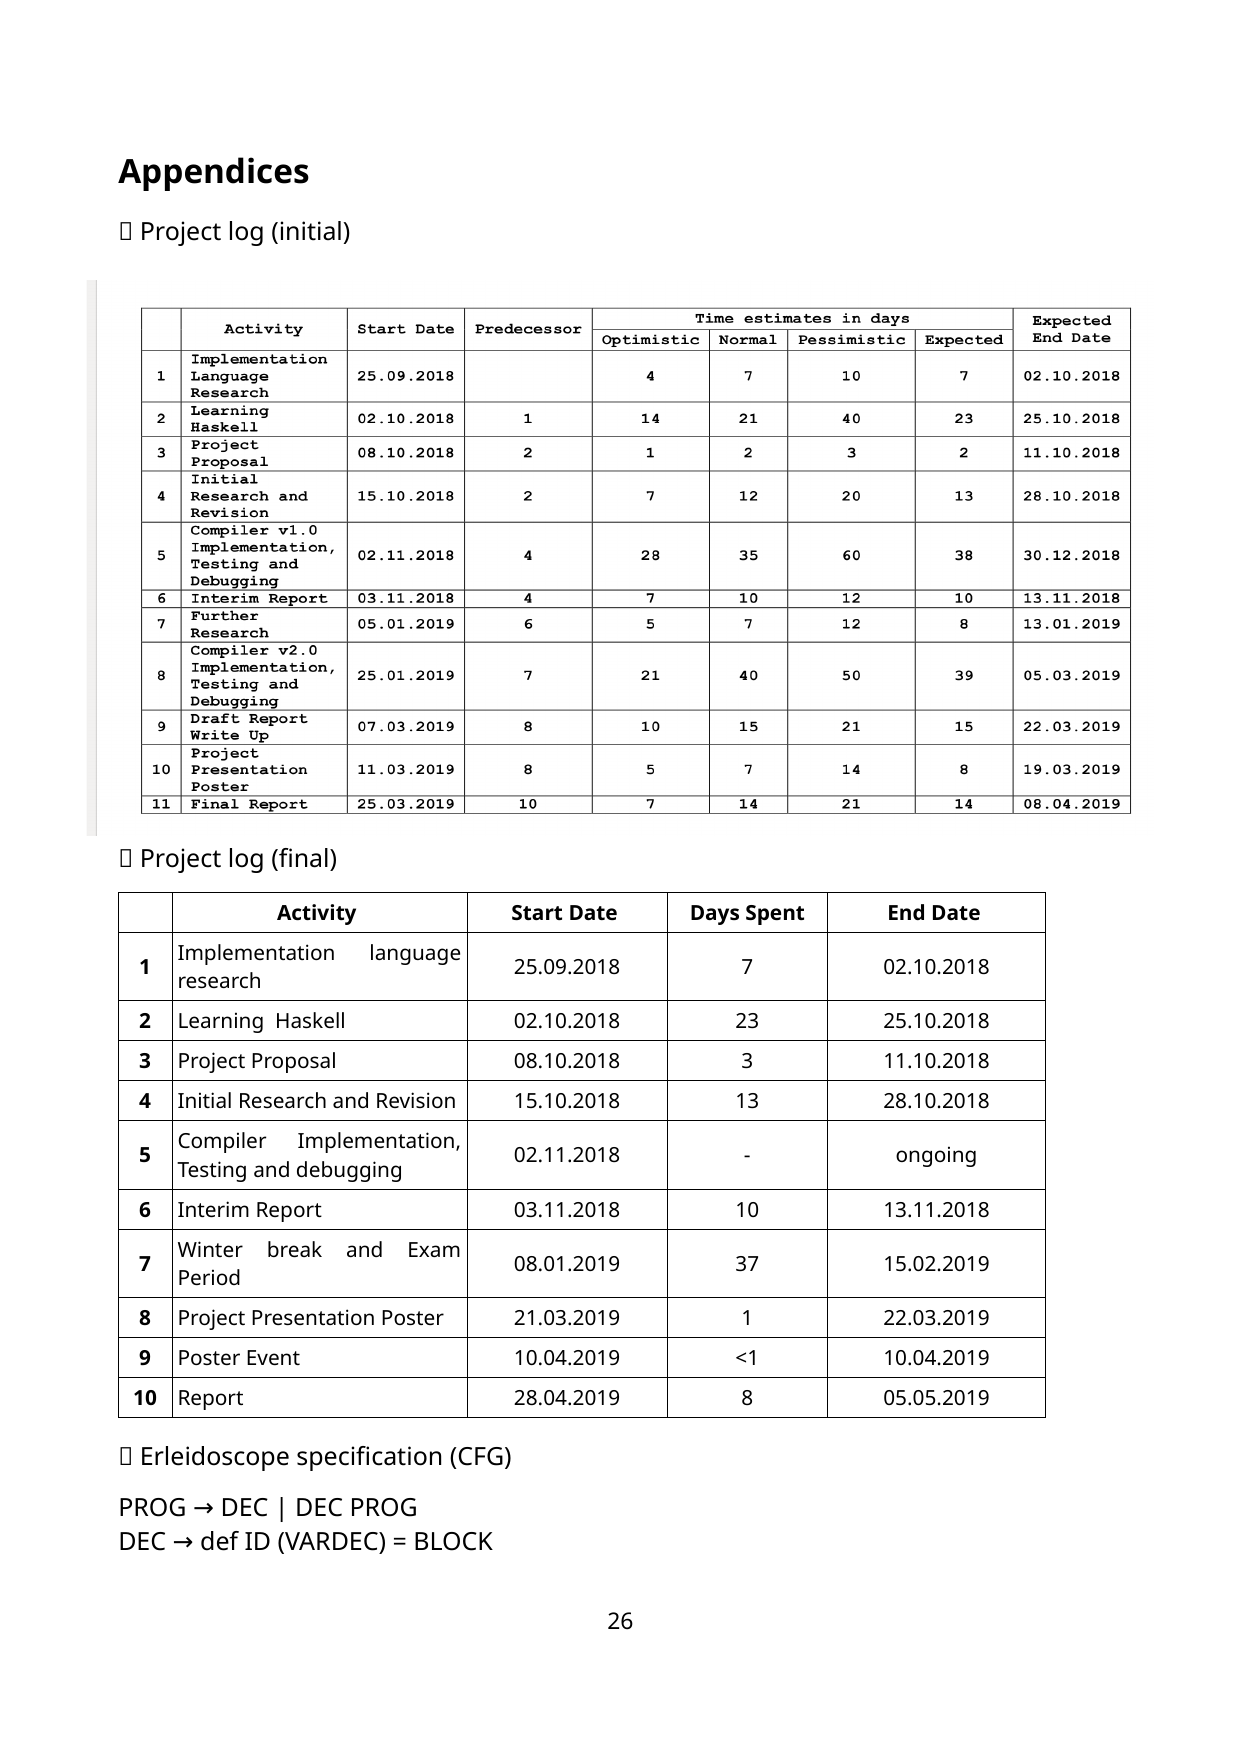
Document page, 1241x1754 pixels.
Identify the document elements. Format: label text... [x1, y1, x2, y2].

table_cell 7 [668, 933, 827, 1000]
table_cell Implementation language research [173, 933, 467, 1000]
table_cell Poster Event [173, 1338, 467, 1377]
table_cell 10 [668, 1190, 827, 1229]
table_cell 7 [119, 1230, 172, 1297]
table_cell 15.10.2018 [468, 1081, 667, 1120]
table_cell 11.10.2018 [828, 1041, 1045, 1080]
table_cell 1 [119, 933, 172, 1000]
table_cell 10.04.2019 [828, 1338, 1045, 1377]
table_cell 02.11.2018 [468, 1121, 667, 1189]
table_cell Compiler Implementation, Testing and debugging [173, 1121, 467, 1189]
table_cell 2 [119, 1001, 172, 1040]
table_cell 08.01.2019 [468, 1230, 667, 1297]
table_cell 8 [119, 1298, 172, 1337]
table_cell 28.10.2018 [828, 1081, 1045, 1120]
table_cell Winter break and Exam Period [173, 1230, 467, 1297]
table_cell 02.10.2018 [828, 933, 1045, 1000]
picture [86, 280, 1154, 836]
table_header Activity [173, 893, 467, 932]
table_cell Initial Research and Revision [173, 1081, 467, 1120]
table_cell 37 [668, 1230, 827, 1297]
table_cell 25.10.2018 [828, 1001, 1045, 1040]
table_header [119, 893, 172, 932]
subtitle Appendices [118, 148, 1122, 193]
table_cell Learning Haskell [173, 1001, 467, 1040]
text DEC → def ID (VARDEC) = BLOCK [118, 1524, 1122, 1558]
table_cell 8 [668, 1378, 827, 1417]
table_header Start Date [468, 893, 667, 932]
table_cell 9 [119, 1338, 172, 1377]
subtitle  Erleidoscope specification (CFG) [118, 1438, 1122, 1472]
subtitle  Project log (final) [118, 836, 1122, 874]
table_cell 3 [119, 1041, 172, 1080]
table_cell 28.04.2019 [468, 1378, 667, 1417]
table_cell 03.11.2018 [468, 1190, 667, 1229]
table_cell 3 [668, 1041, 827, 1080]
text PROG → DEC | DEC PROG [118, 1490, 1122, 1524]
table_cell 13 [668, 1081, 827, 1120]
table_cell - [668, 1121, 827, 1189]
table_cell 1 [668, 1298, 827, 1337]
table_header Days Spent [668, 893, 827, 932]
table_cell Project Presentation Poster [173, 1298, 467, 1337]
table_cell 08.10.2018 [468, 1041, 667, 1080]
table_cell <1 [668, 1338, 827, 1377]
table_cell 05.05.2019 [828, 1378, 1045, 1417]
table_cell 13.11.2018 [828, 1190, 1045, 1229]
table_cell 5 [119, 1121, 172, 1189]
table_cell Interim Report [173, 1190, 467, 1229]
table_cell 6 [119, 1190, 172, 1229]
table_cell 4 [119, 1081, 172, 1120]
table_cell 10 [119, 1378, 172, 1417]
subtitle  Project log (initial) [118, 214, 1122, 248]
table_cell 23 [668, 1001, 827, 1040]
table_cell Project Proposal [173, 1041, 467, 1080]
table_cell ongoing [828, 1121, 1045, 1189]
table_cell 02.10.2018 [468, 1001, 667, 1040]
table_cell Report [173, 1378, 467, 1417]
table_cell 25.09.2018 [468, 933, 667, 1000]
table_cell 10.04.2019 [468, 1338, 667, 1377]
table_header End Date [828, 893, 1045, 932]
table_cell 15.02.2019 [828, 1230, 1045, 1297]
table_cell 21.03.2019 [468, 1298, 667, 1337]
table_cell 22.03.2019 [828, 1298, 1045, 1337]
subtitle [118, 274, 1122, 280]
